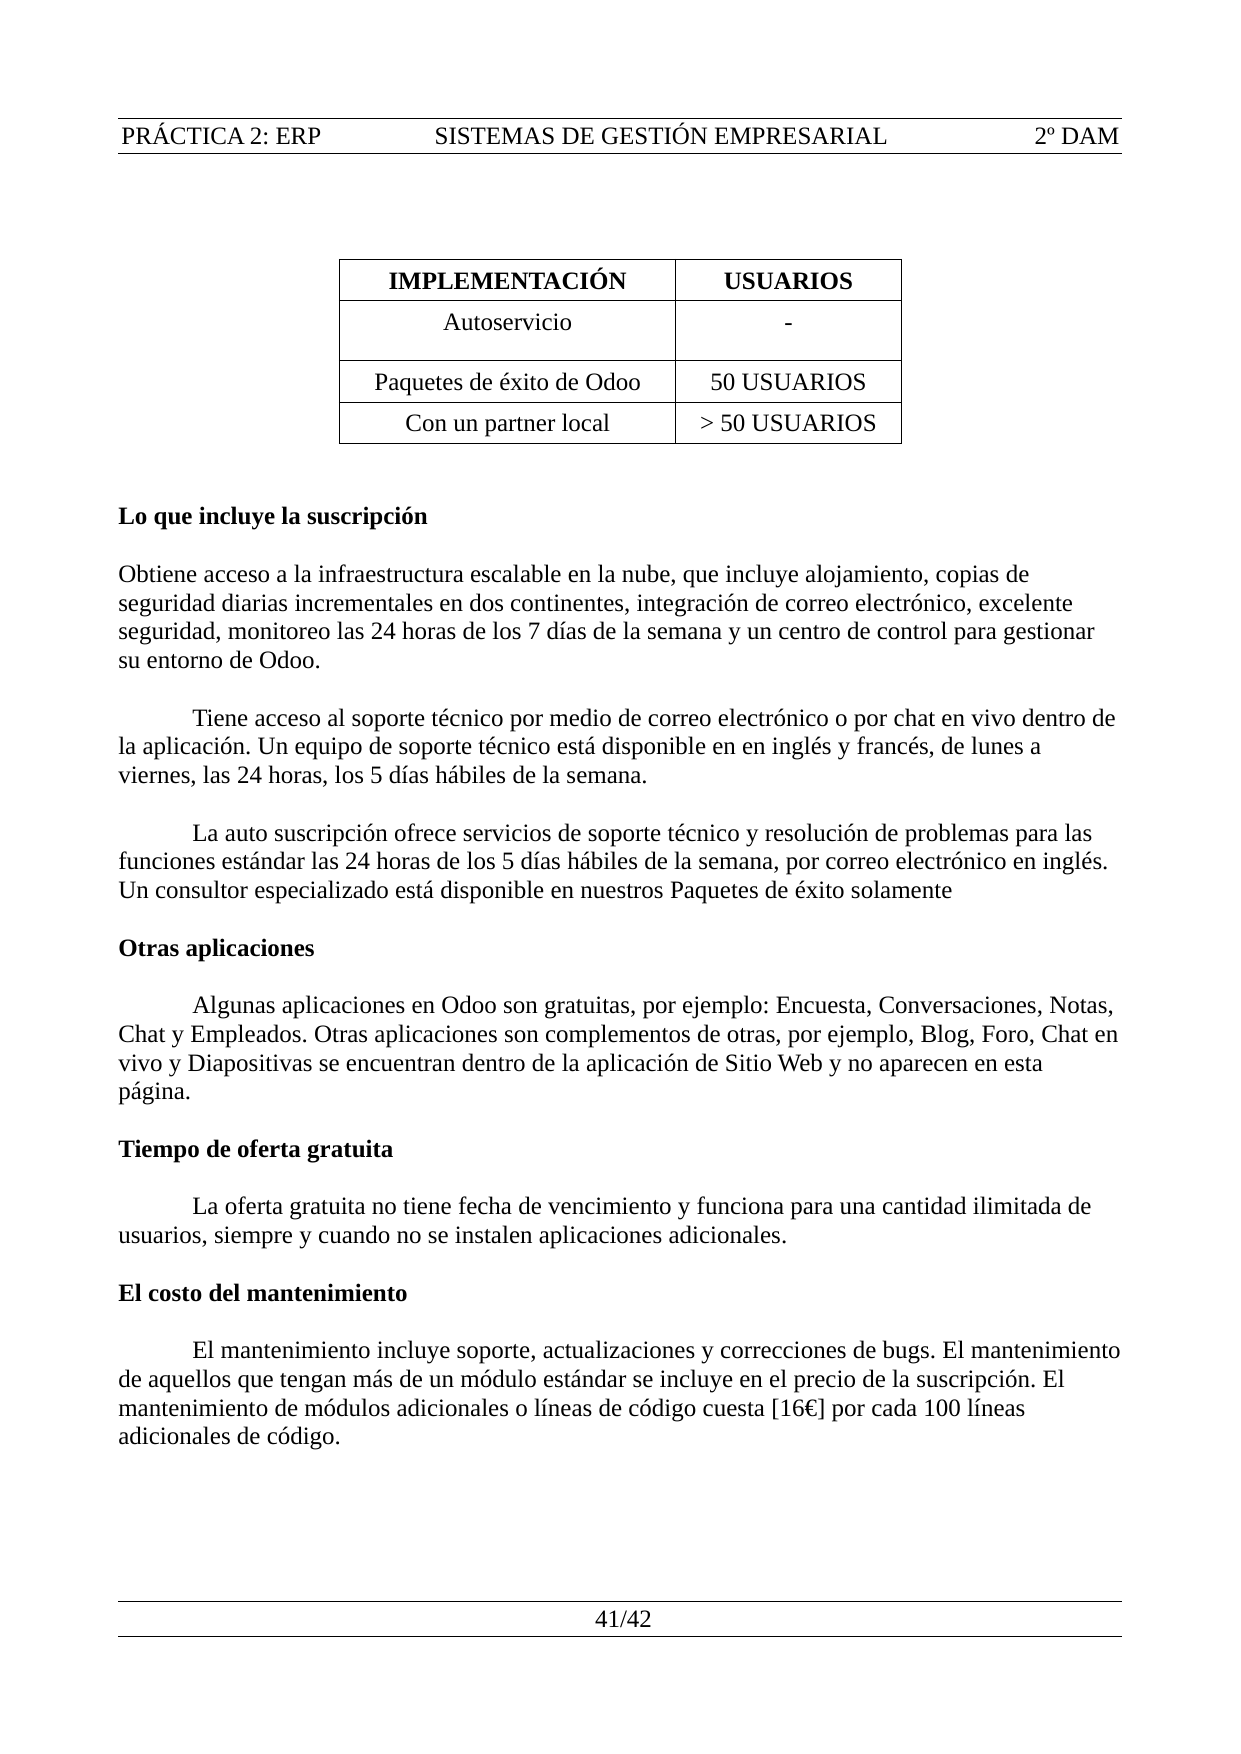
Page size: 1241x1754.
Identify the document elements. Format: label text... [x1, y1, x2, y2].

table_cell Autoservicio [340, 301, 675, 360]
text Tiempo de oferta gratuita [118, 1134, 1122, 1163]
text Lo que incluye la suscripción [118, 501, 1122, 530]
table_cell Con un partner local [340, 403, 675, 443]
text La oferta gratuita no tiene fecha de vencimiento y funciona para una cantidad ilimitada de usuarios, siempre y cuando no se instalen aplicaciones adicionales. [118, 1191, 1122, 1249]
table_header USUARIOS [676, 260, 901, 300]
text Obtiene acceso a la infraestructura escalable en la nube, que incluye alojamiento, copias de seguridad diarias incrementales en dos continentes, integración de correo electrónico, excelente seguridad, monitoreo las 24 horas de los 7 días de la semana y un centro de control para gestionar su entorno de Odoo. [118, 559, 1122, 674]
table_cell > 50 USUARIOS [676, 403, 901, 443]
table_cell Paquetes de éxito de Odoo [340, 361, 675, 402]
table_cell 50 USUARIOS [676, 361, 901, 402]
text Tiene acceso al soporte técnico por medio de correo electrónico o por chat en vivo dentro de la aplicación. Un equipo de soporte técnico está disponible en en inglés y francés, de lunes a viernes, las 24 horas, los 5 días hábiles de la semana. [118, 703, 1122, 789]
text El mantenimiento incluye soporte, actualizaciones y correcciones de bugs. El mantenimiento de aquellos que tengan más de un módulo estándar se incluye en el precio de la suscripción. El mantenimiento de módulos adicionales o líneas de código cuesta [16€] por cada 100 líneas adicionales de código. [118, 1335, 1122, 1450]
text Otras aplicaciones [118, 933, 1122, 961]
table_cell - [676, 301, 901, 360]
text El costo del mantenimiento [118, 1278, 1122, 1306]
text Algunas aplicaciones en Odoo son gratuitas, por ejemplo: Encuesta, Conversaciones, Notas, Chat y Empleados. Otras aplicaciones son complementos de otras, por ejemplo, Blog, Foro, Chat en vivo y Diapositivas se encuentran dentro de la aplicación de Sitio Web y no aparecen en esta página. [118, 990, 1122, 1105]
table_header IMPLEMENTACIÓN [340, 260, 675, 300]
text La auto suscripción ofrece servicios de soporte técnico y resolución de problemas para las funciones estándar las 24 horas de los 5 días hábiles de la semana, por correo electrónico en inglés. Un consultor especializado está disponible en nuestros Paquetes de éxito solamente [118, 818, 1122, 904]
